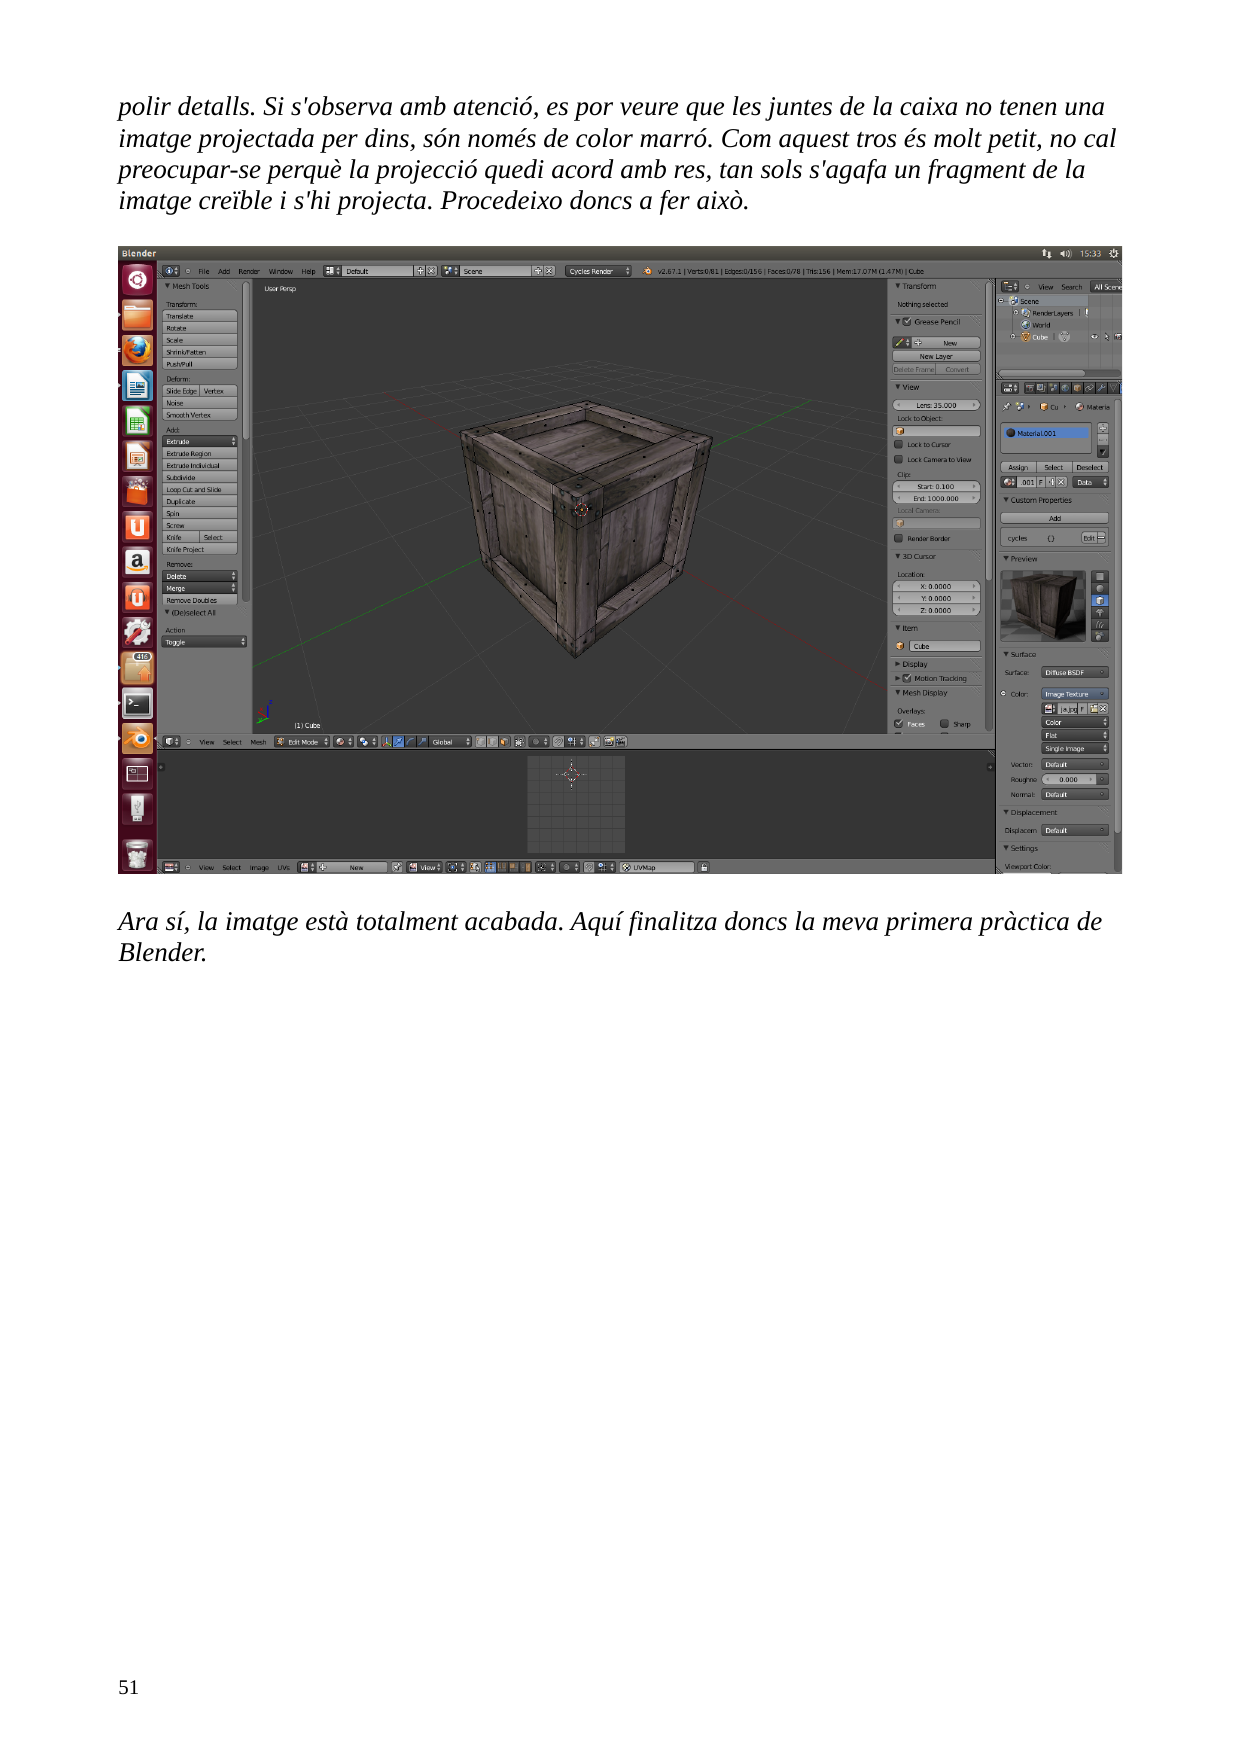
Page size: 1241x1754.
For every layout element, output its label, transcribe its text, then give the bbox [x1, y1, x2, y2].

picture [118, 246, 1123, 874]
text polir detalls. Si s'observa amb atenció, es por veure que les juntes de la caixa no tenen una imatge projectada per dins, són només de color marró. Com aquest tros és molt petit, no cal preocupar-se perquè la projecció quedi acord amb res, tan sols s'agafa un fragment de la imatge creïble i s'hi projecta. Procedeixo doncs a fer això. [118, 91, 1122, 215]
text Ara sí, la imatge està totalment acabada. Aquí finalitza doncs la meva primera pràctica de Blender. [118, 905, 1122, 967]
